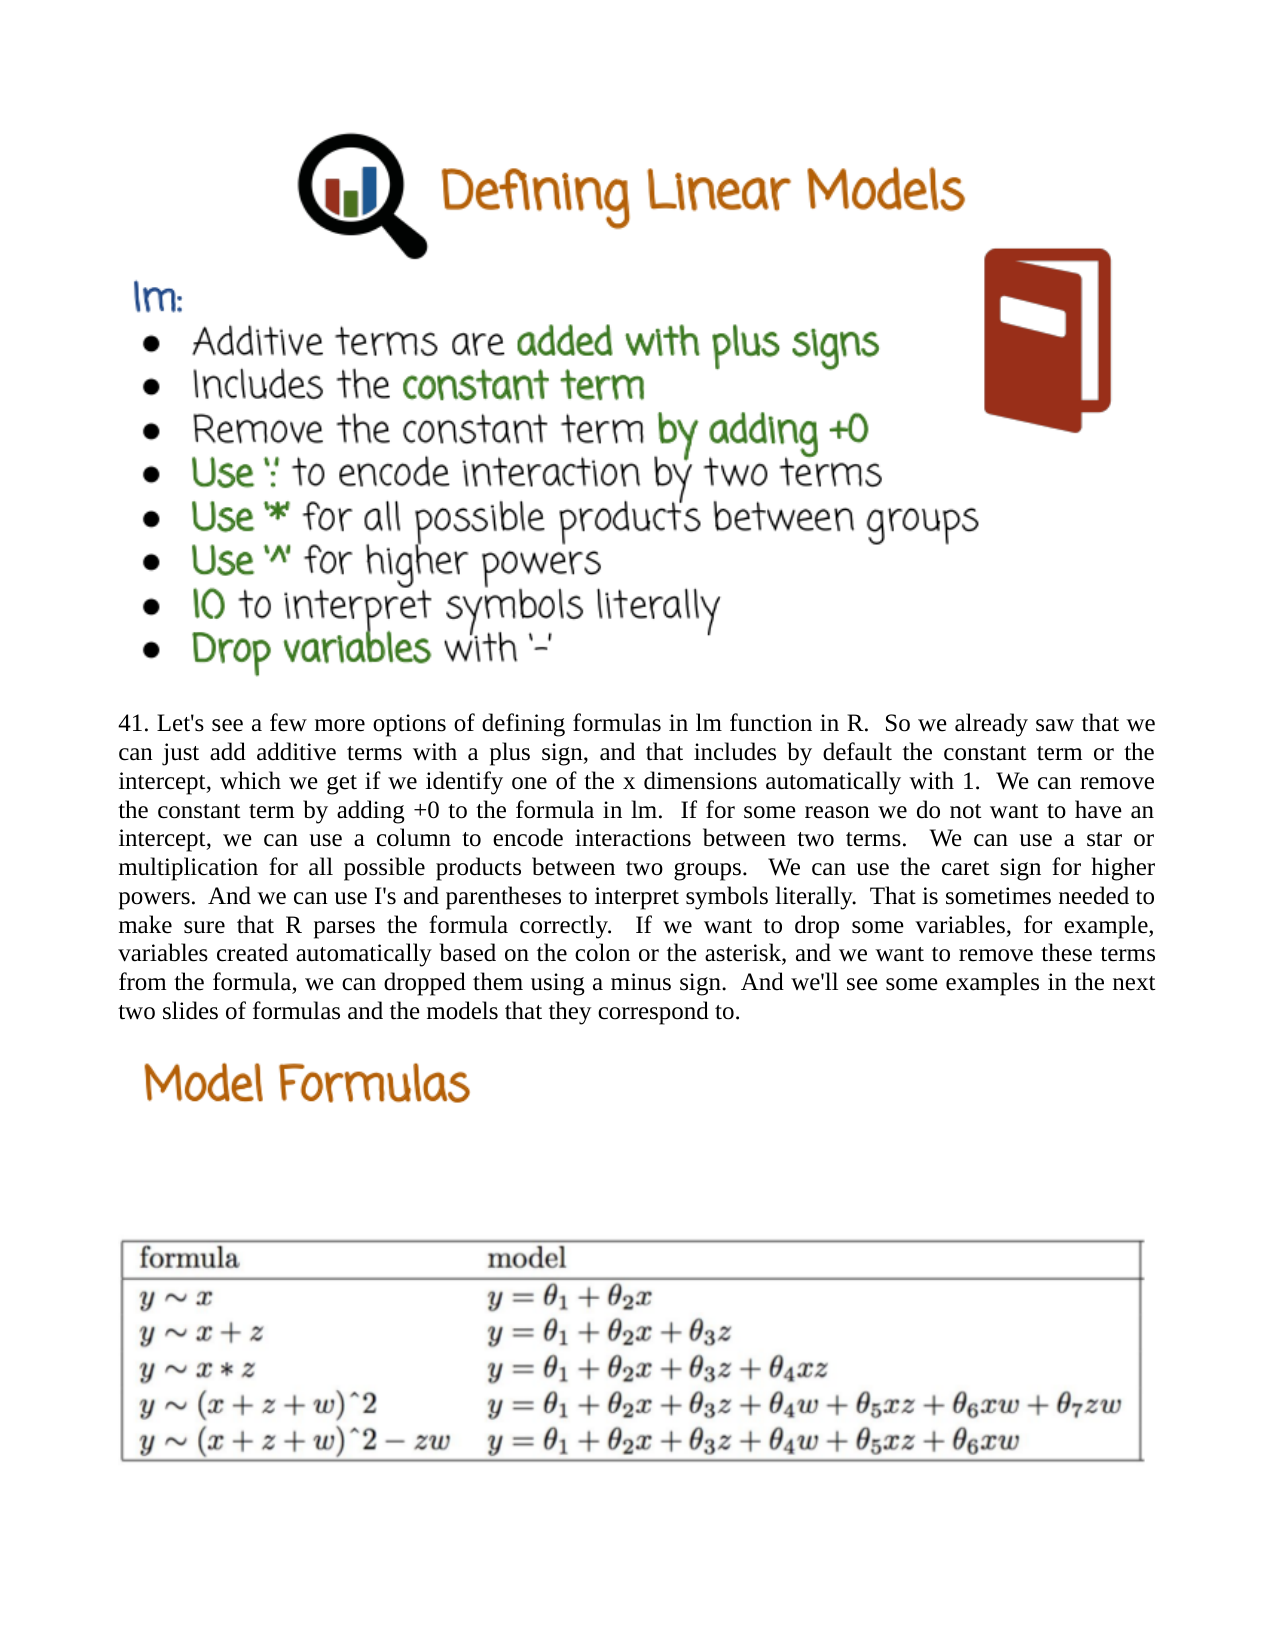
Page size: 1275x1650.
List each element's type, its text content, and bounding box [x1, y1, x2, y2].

text 41. Let's see a few more options of defining formulas in lm function in R. So we already saw that we can just add additive terms with a plus sign, and that includes by default the constant term or the intercept, which we get if we identify one of the x dimensions automatically with 1. We can remove the constant term by adding +0 to the formula in lm. If for some reason we do not want to have an intercept, we can use a column to encode interactions between two terms. We can use a star or multiplication for all possible products between two groups. We can use the caret sign for higher powers. And we can use I's and parentheses to interpret symbols literally. That is sometimes needed to make sure that R parses the formula correctly. If we want to drop some variables, for example, variables created automatically based on the colon or the asterisk, and we want to remove these terms from the formula, we can dropped them using a minus sign. And we'll see some examples in the next two slides of formulas and the models that they correspond to. [118, 708, 1157, 1025]
picture [118, 1053, 1157, 1471]
picture [118, 118, 1157, 680]
